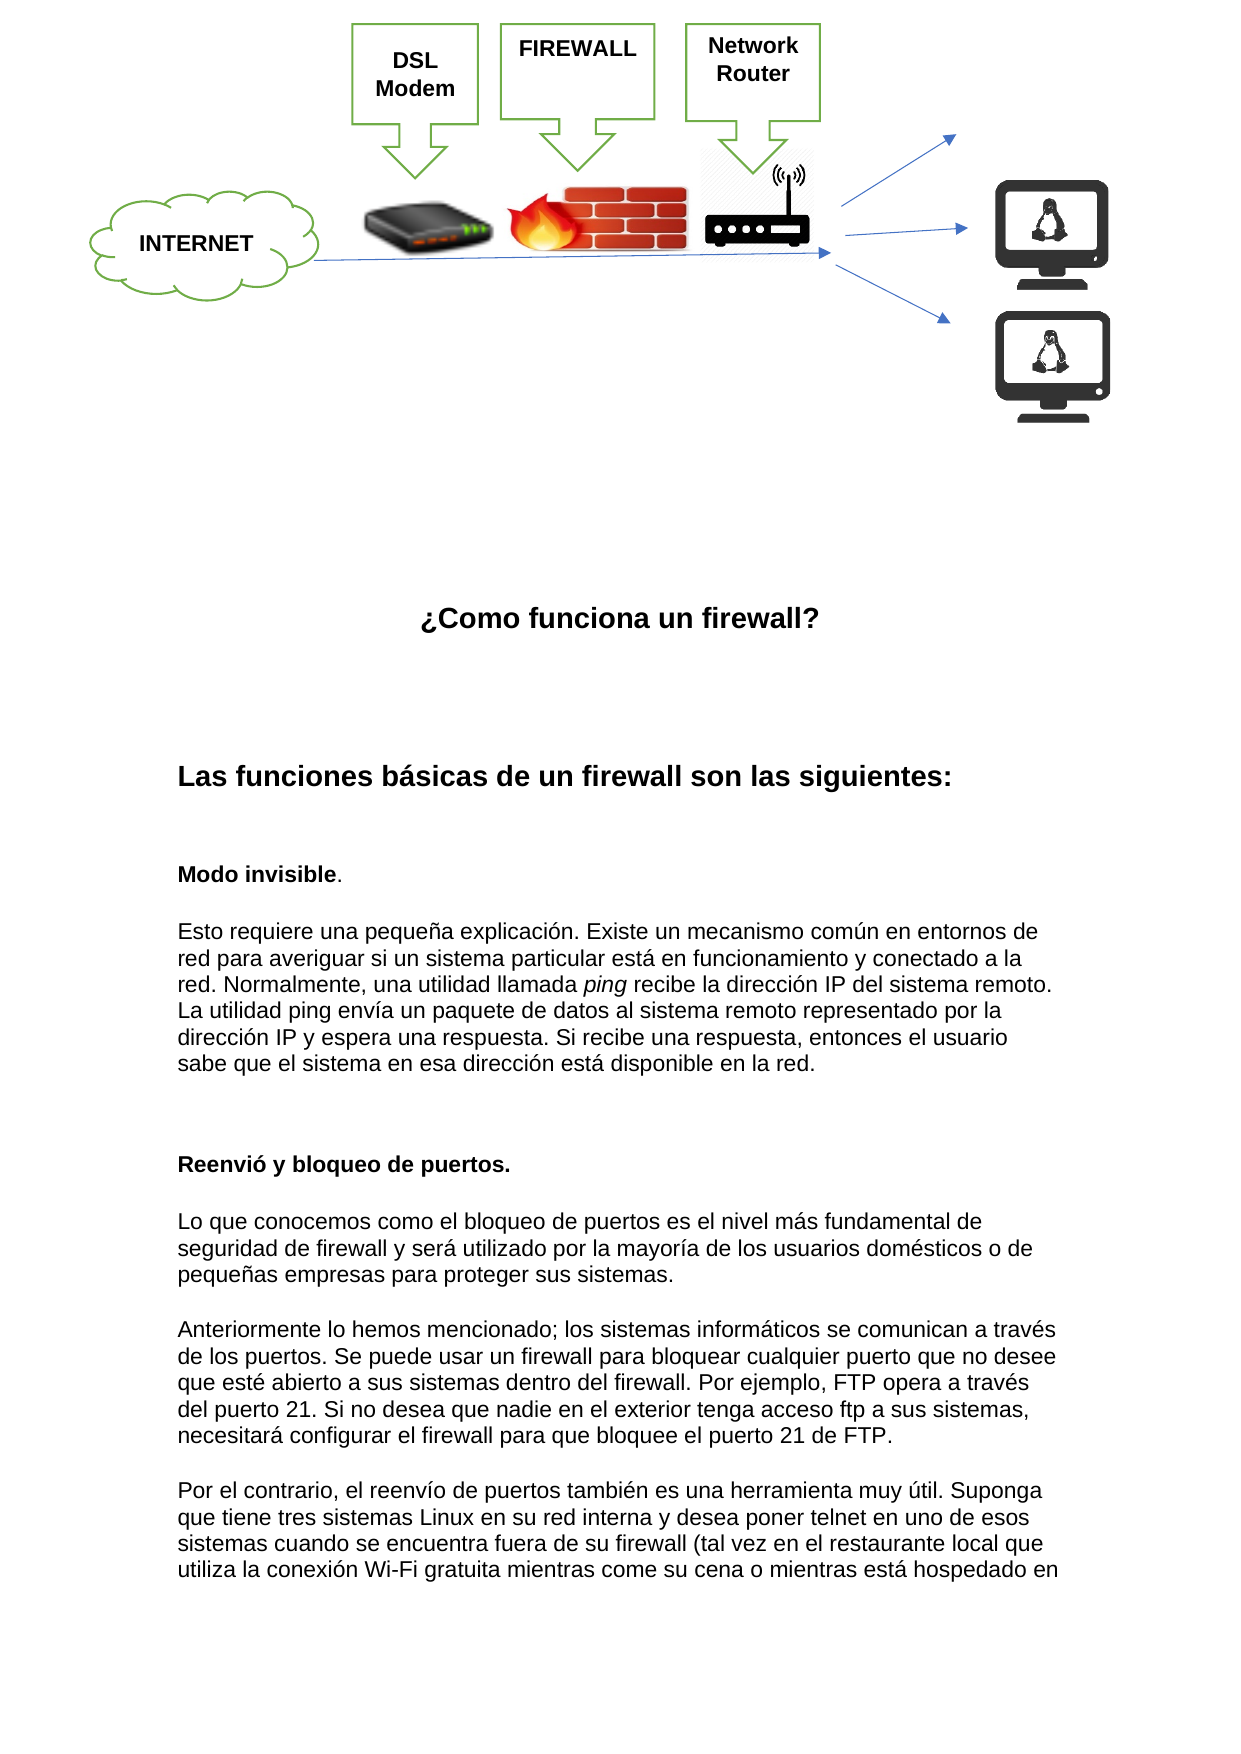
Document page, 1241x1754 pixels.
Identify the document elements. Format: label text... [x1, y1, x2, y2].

text Las funciones básicas de un firewall son las siguientes: [177, 759, 1063, 793]
text ¿Como funciona un firewall? [177, 601, 1063, 634]
text Por el contrario, el reenvío de puertos también es una herramienta muy útil. Suponga que tiene tres sistemas Linux en su red interna y desea poner telnet en uno de esos sistemas cuando se encuentra fuera de su firewall (tal vez en el restaurante local que utiliza la conexión Wi-Fi gratuita mientras come su cena o mientras está hospedado en [177, 1477, 1063, 1583]
text Anteriormente lo hemos mencionado; los sistemas informáticos se comunican a través de los puertos. Se puede usar un firewall para bloquear cualquier puerto que no desee que esté abierto a sus sistemas dentro del firewall. Por ejemplo, FTP opera a través del puerto 21. Si no desea que nadie en el exterior tenga acceso ftp a sus sistemas, necesitará configurar el firewall para que bloquee el puerto 21 de FTP. [177, 1316, 1063, 1448]
picture [360, 162, 497, 259]
picture [501, 147, 815, 263]
text INTERNET [137, 230, 256, 256]
picture [995, 180, 1109, 294]
text FIREWALL [516, 35, 639, 61]
text Lo que conocemos como el bloqueo de puertos es el nivel más fundamental de seguridad de firewall y será utilizado por la mayoría de los usuarios domésticos o de pequeñas empresas para proteger sus sistemas. [177, 1208, 1063, 1287]
picture [995, 311, 1111, 427]
text DSL Modem [367, 47, 463, 102]
text Esto requiere una pequeña explicación. Existe un mecanismo común en entornos de red para averiguar si un sistema particular está en funcionamiento y conectado a la red. Normalmente, una utilidad llamada ping recibe la dirección IP del sistema remoto. La utilidad ping envía un paquete de datos al sistema remoto representado por la dirección IP y espera una respuesta. Si recibe una respuesta, entonces el usuario sabe que el sistema en esa dirección está disponible en la red. [177, 918, 1063, 1076]
text Reenvió y bloqueo de puertos. [177, 1151, 1063, 1177]
text Network Router [701, 32, 805, 86]
text Modo invisible. [177, 861, 1063, 887]
picture [360, 259, 497, 299]
